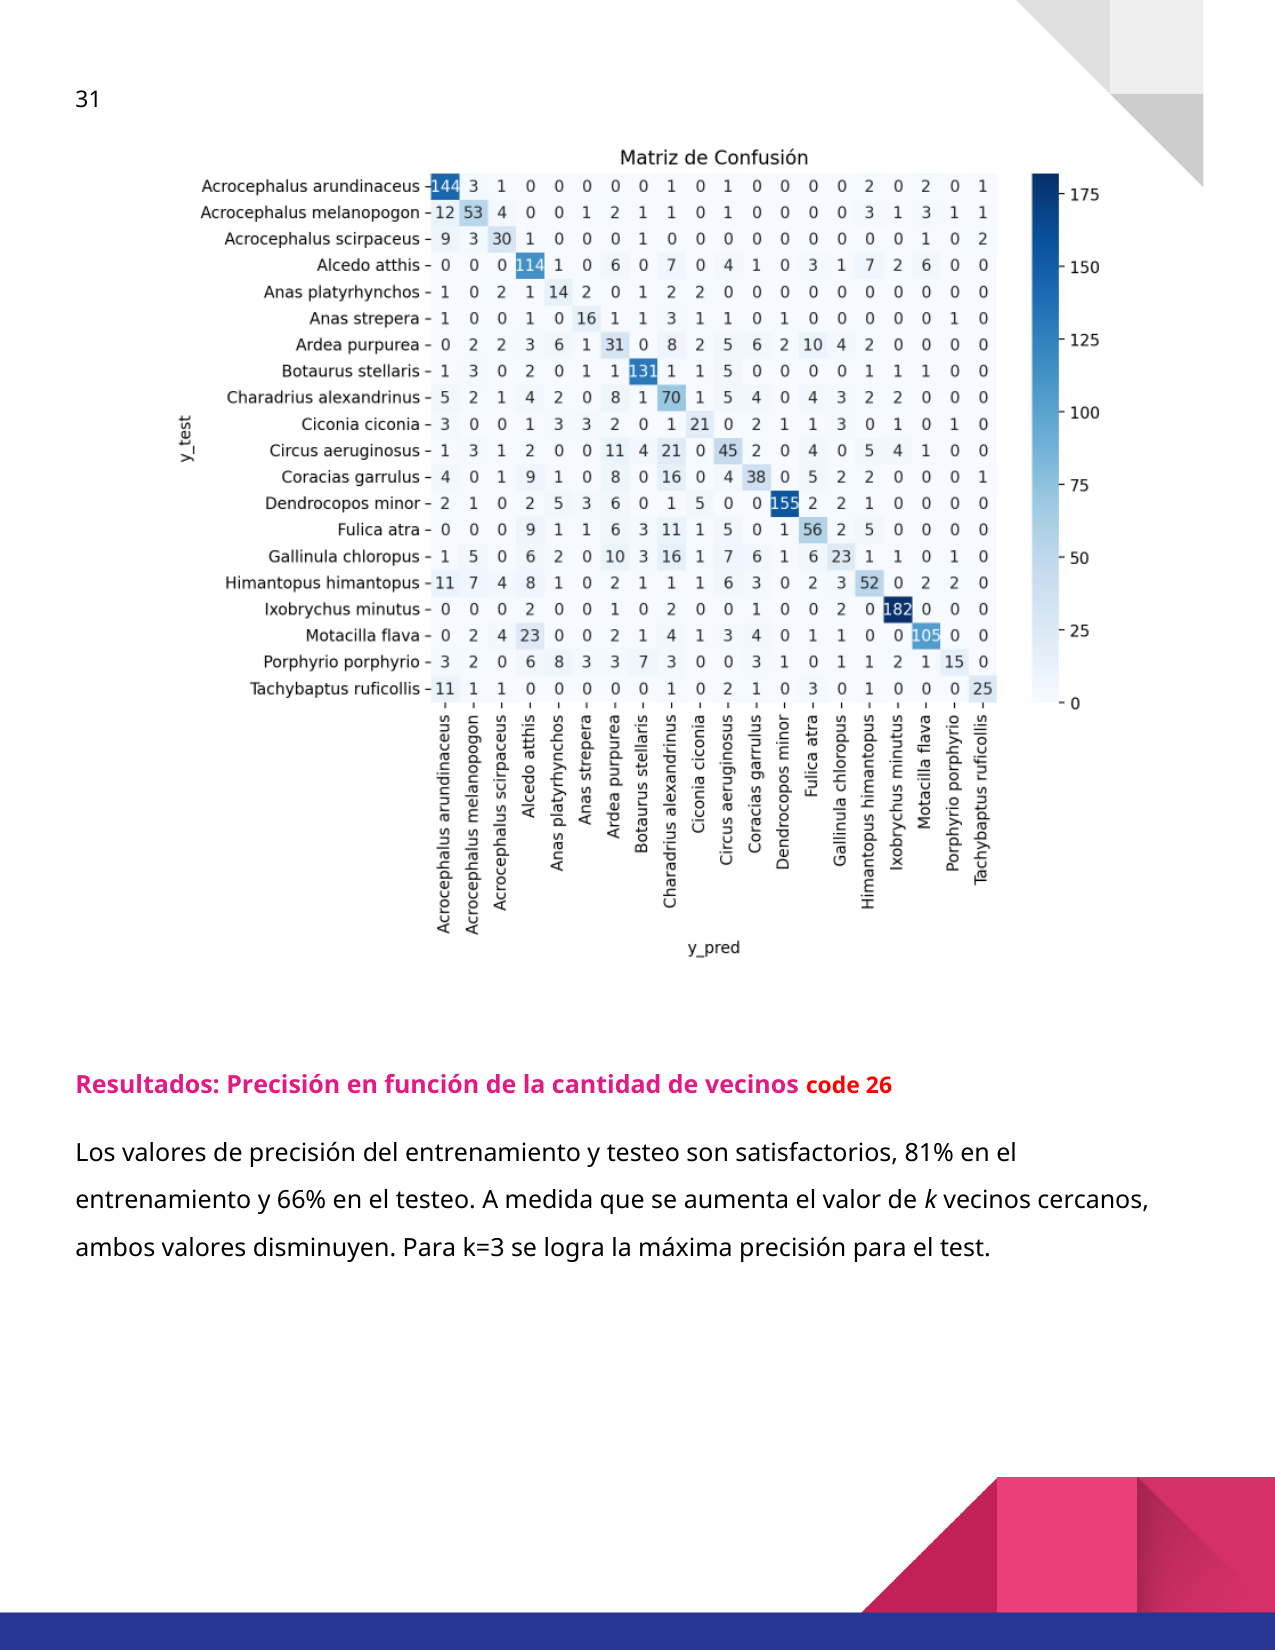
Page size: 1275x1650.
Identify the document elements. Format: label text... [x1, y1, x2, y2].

picture [167, 0, 1204, 967]
picture [0, 1475, 1275, 1650]
text Resultados: Precisión en función de la cantidad de vecinos code 26 [75, 1067, 1198, 1101]
text Los valores de precisión del entrenamiento y testeo son satisfactorios, 81% en el entrenamiento y 66% en el testeo. A medida que se aumenta el valor de k vecinos cercanos, ambos valores disminuyen. Para k=3 se logra la máxima precisión para el test. [75, 1135, 1198, 1263]
